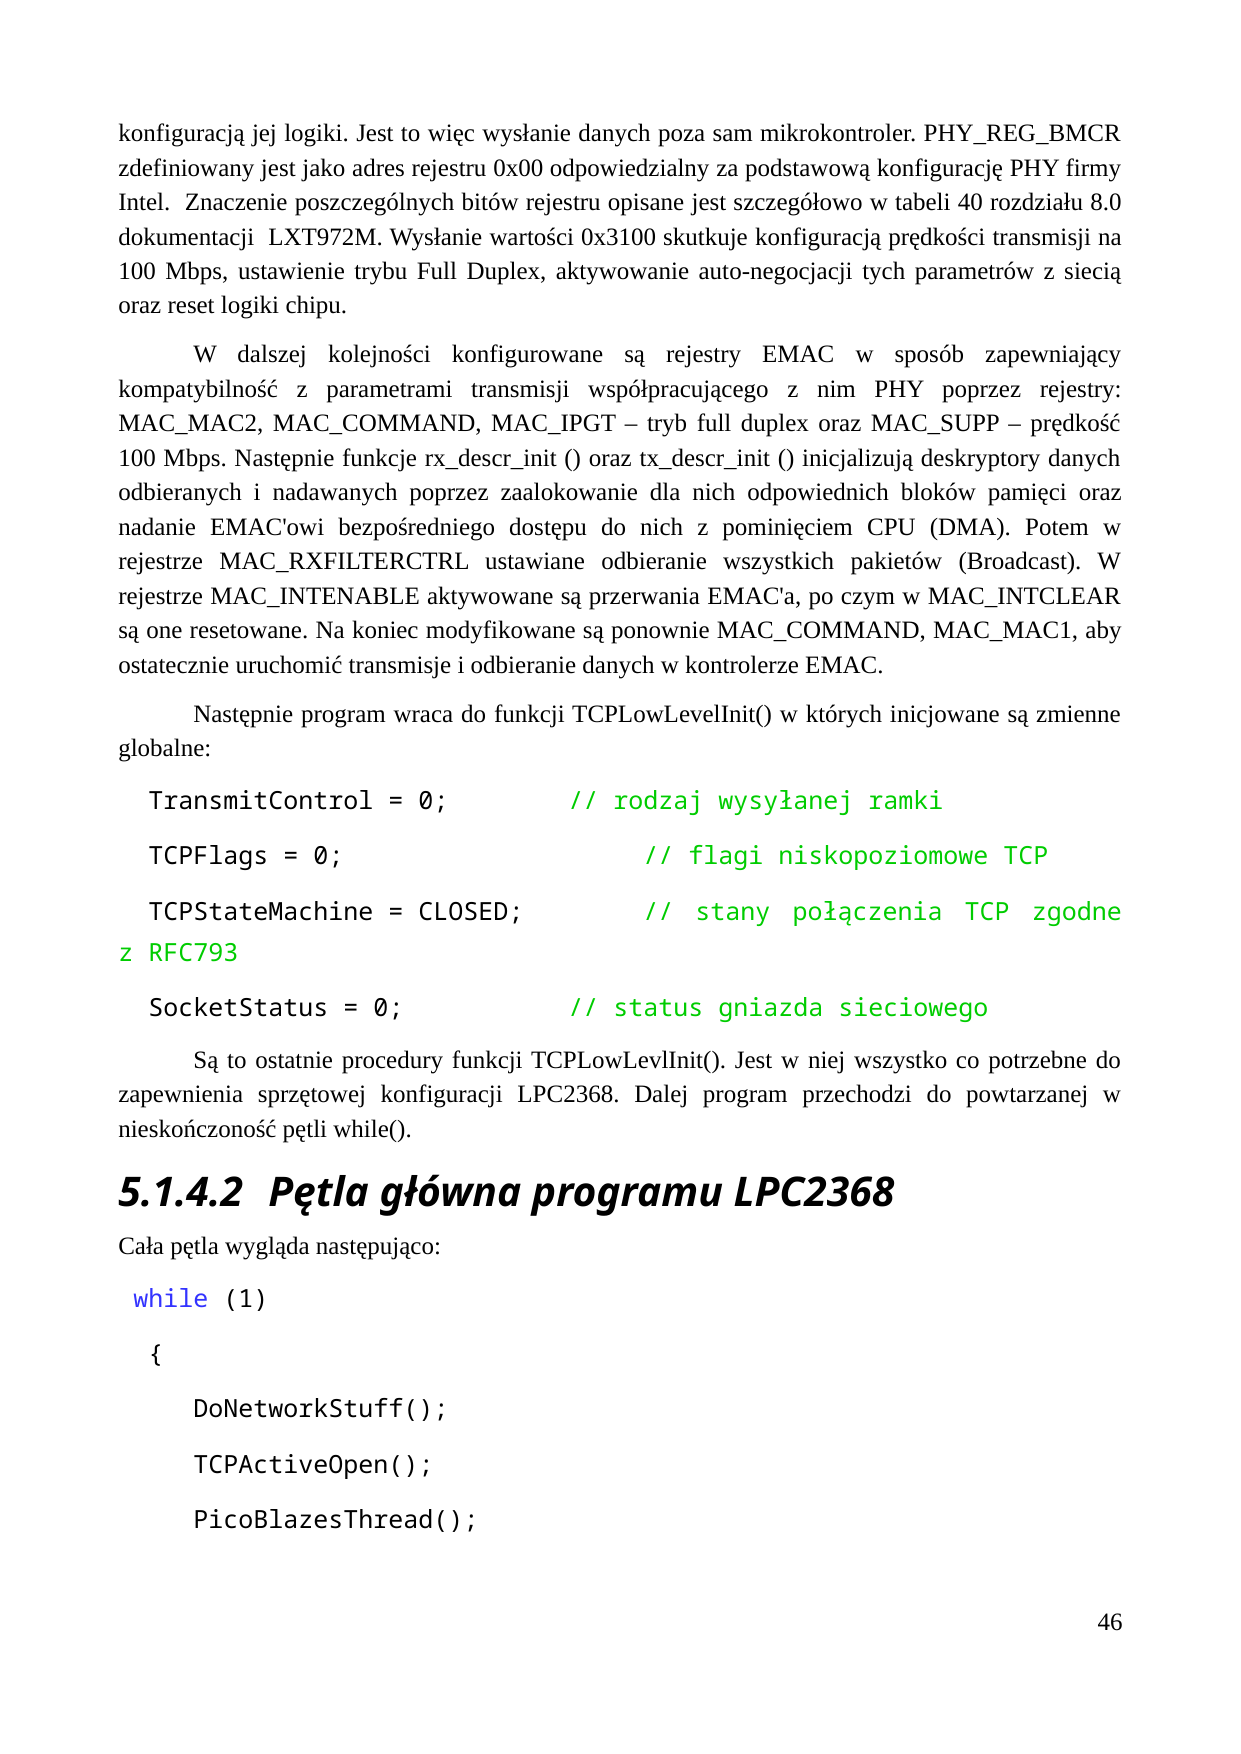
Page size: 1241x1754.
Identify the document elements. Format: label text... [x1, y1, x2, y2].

text { [118, 1336, 1122, 1370]
subtitle Pętla główna programu LPC2368 [118, 1163, 1122, 1219]
text W dalszej kolejności konfigurowane są rejestry EMAC w sposób zapewniający kompatybilność z parametrami transmisji współpracującego z nim PHY poprzez rejestry: MAC_MAC2, MAC_COMMAND, MAC_IPGT – tryb full duplex oraz MAC_SUPP – prędkość 100 Mbps. Następnie funkcje rx_descr_init () oraz tx_descr_init () inicjalizują deskryptory danych odbieranych i nadawanych poprzez zaalokowanie dla nich odpowiednich bloków pamięci oraz nadanie EMAC'owi bezpośredniego dostępu do nich z pominięciem CPU (DMA). Potem w rejestrze MAC_RXFILTERCTRL ustawiane odbieranie wszystkich pakietów (Broadcast). W rejestrze MAC_INTENABLE aktywowane są przerwania EMAC'a, po czym w MAC_INTCLEAR są one resetowane. Na koniec modyfikowane są ponownie MAC_COMMAND, MAC_MAC1, aby ostatecznie uruchomić transmisje i odbieranie danych w kontrolerze EMAC. [118, 339, 1122, 679]
text while (1) [118, 1280, 1122, 1314]
text PicoBlazesThread(); [118, 1502, 1122, 1536]
text DoNetworkStuff(); [118, 1391, 1122, 1425]
text Cała pętla wygląda następująco: [118, 1231, 1122, 1260]
text TransmitControl = 0; // rodzaj wysyłanej ramki [118, 782, 1122, 817]
text TCPStateMachine = CLOSED; // stany połączenia TCP zgodne z RFC793 [118, 893, 1122, 968]
text TCPActiveOpen(); [118, 1446, 1122, 1481]
text Następnie program wraca do funkcji TCPLowLevelInit() w których inicjowane są zmienne globalne: [118, 699, 1122, 762]
text TCPFlags = 0; // flagi niskopoziomowe TCP [118, 838, 1122, 872]
text konfiguracją jej logiki. Jest to więc wysłanie danych poza sam mikrokontroler. PHY_REG_BMCR zdefiniowany jest jako adres rejestru 0x00 odpowiedzialny za podstawową konfigurację PHY firmy Intel. Znaczenie poszczególnych bitów rejestru opisane jest szczegółowo w tabeli 40 rozdziału 8.0 dokumentacji LXT972M. Wysłanie wartości 0x3100 skutkuje konfiguracją prędkości transmisji na 100 Mbps, ustawienie trybu Full Duplex, aktywowanie auto-negocjacji tych parametrów z siecią oraz reset logiki chipu. [118, 118, 1122, 319]
text SocketStatus = 0; // status gniazda sieciowego [118, 989, 1122, 1024]
text Są to ostatnie procedury funkcji TCPLowLevlInit(). Jest w niej wszystko co potrzebne do zapewnienia sprzętowej konfiguracji LPC2368. Dalej program przechodzi do powtarzanej w nieskończoność pętli while(). [118, 1045, 1122, 1143]
